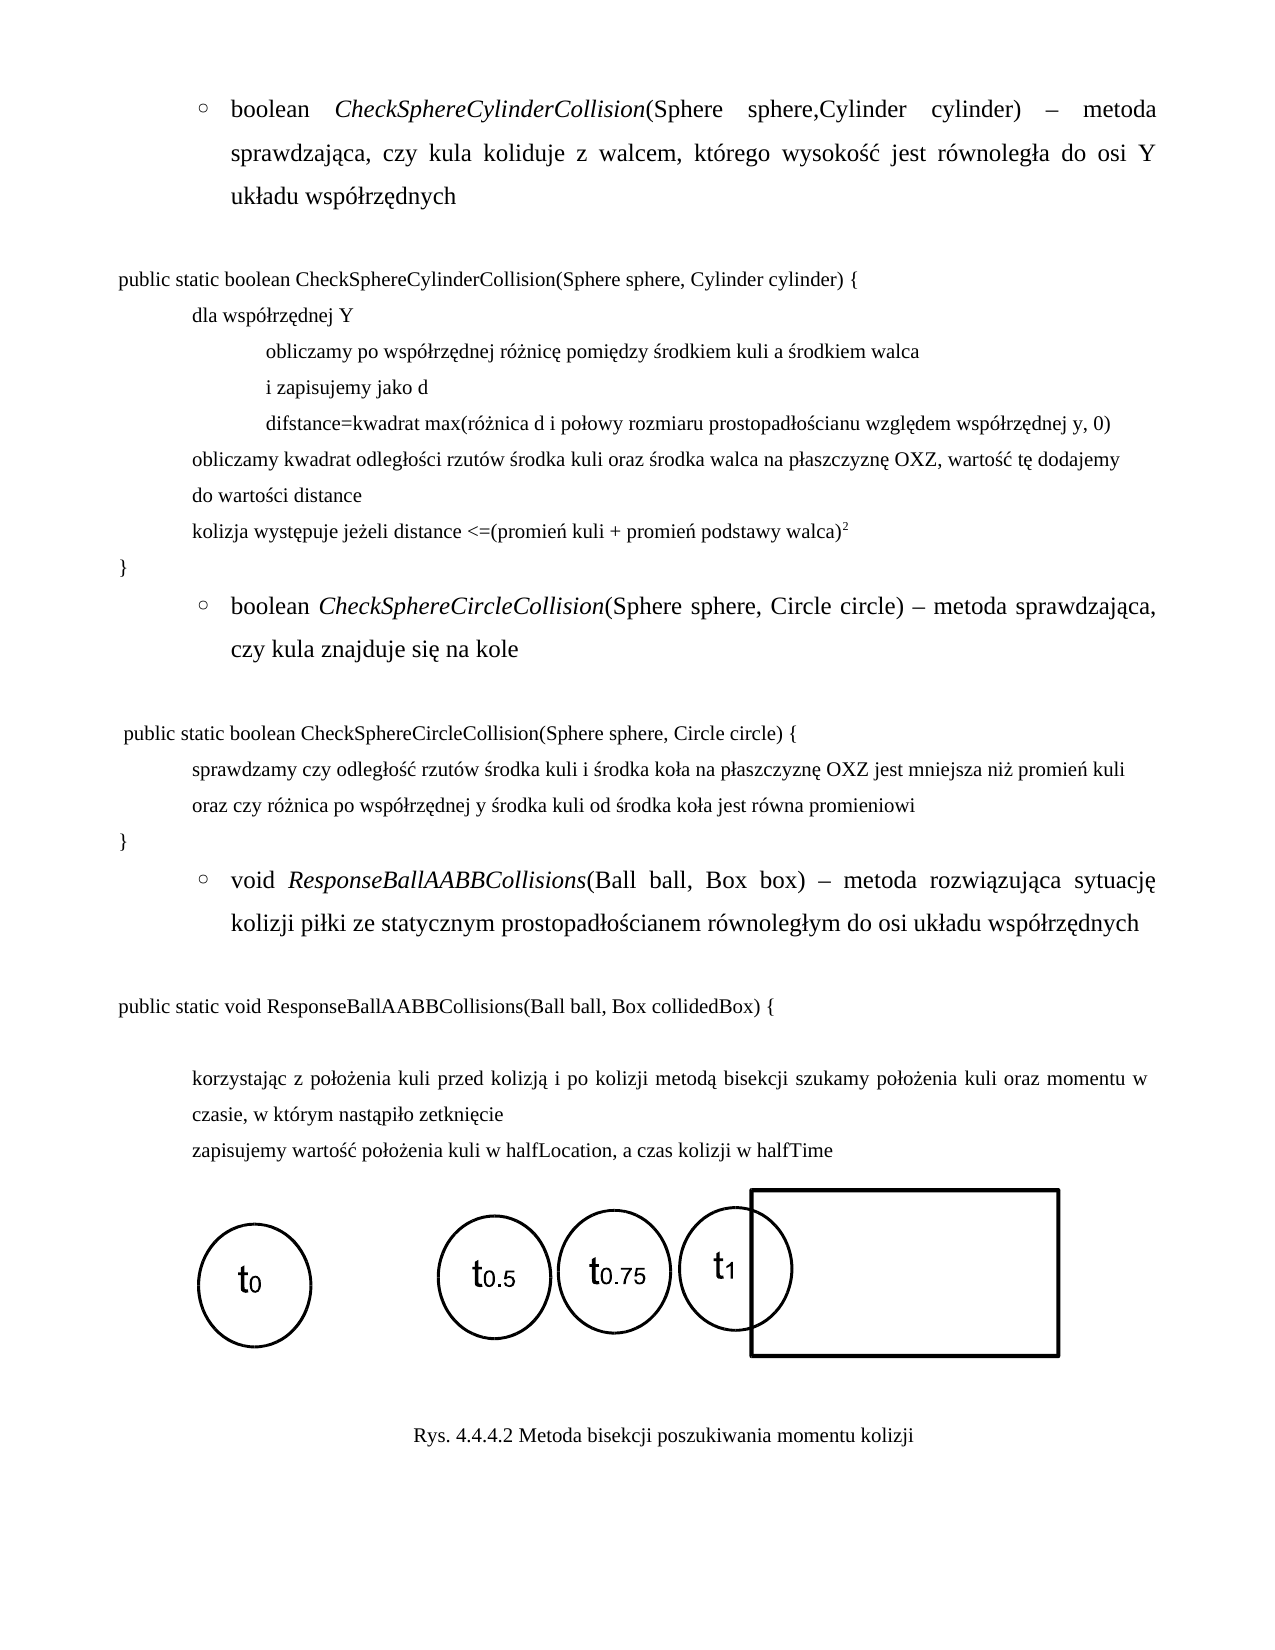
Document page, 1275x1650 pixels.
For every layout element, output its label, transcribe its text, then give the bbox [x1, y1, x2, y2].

list boolean CheckSphereCylinderCollision(Sphere sphere,Cylinder cylinder) – metoda sprawdzająca, czy kula koliduje z walcem, którego wysokość jest równoległa do osi Y układu współrzędnych [193, 94, 1157, 209]
text dla współrzędnej Y [118, 303, 1157, 327]
text Rys. 4.4.4.2 Metoda bisekcji poszukiwania momentu kolizji [118, 1423, 1157, 1447]
text obliczamy kwadrat odległości rzutów środka kuli oraz środka walca na płaszczyznę OXZ, wartość tę dodajemy [118, 447, 1157, 471]
list void ResponseBallAABBCollisions(Ball ball, Box box) – metoda rozwiązująca sytuację kolizji piłki ze statycznym prostopadłościanem równoległym do osi układu współrzędnych [193, 865, 1157, 937]
text oraz czy różnica po współrzędnej y środka kuli od środka koła jest równa promieniowi [118, 793, 1157, 817]
text } [118, 555, 1157, 579]
text do wartości distance [118, 483, 1157, 507]
text korzystając z położenia kuli przed kolizją i po kolizji metodą bisekcji szukamy położenia kuli oraz momentu w czasie, w którym nastąpiło zetknięcie [118, 1066, 1157, 1126]
text public static boolean CheckSphereCircleCollision(Sphere sphere, Circle circle) { [118, 721, 1157, 745]
text obliczamy po współrzędnej różnicę pomiędzy środkiem kuli a środkiem walca [118, 339, 1157, 363]
text zapisujemy wartość położenia kuli w halfLocation, a czas kolizji w halfTime [118, 1138, 1157, 1162]
text } [118, 829, 1157, 853]
text i zapisujemy jako d [118, 375, 1157, 399]
text sprawdzamy czy odległość rzutów środka kuli i środka koła na płaszczyznę OXZ jest mniejsza niż promień kuli [118, 757, 1157, 781]
list boolean CheckSphereCircleCollision(Sphere sphere, Circle circle) – metoda sprawdzająca, czy kula znajduje się na kole [193, 591, 1157, 663]
text public static void ResponseBallAABBCollisions(Ball ball, Box collidedBox) { [118, 994, 1157, 1018]
text public static boolean CheckSphereCylinderCollision(Sphere sphere, Cylinder cylinder) { [118, 267, 1157, 291]
text difstance=kwadrat max(różnica d i połowy rozmiaru prostopadłościanu względem współrzędnej y, 0) [118, 411, 1157, 435]
text kolizja występuje jeżeli distance <=(promień kuli + promień podstawy walca)2 [118, 519, 1157, 543]
